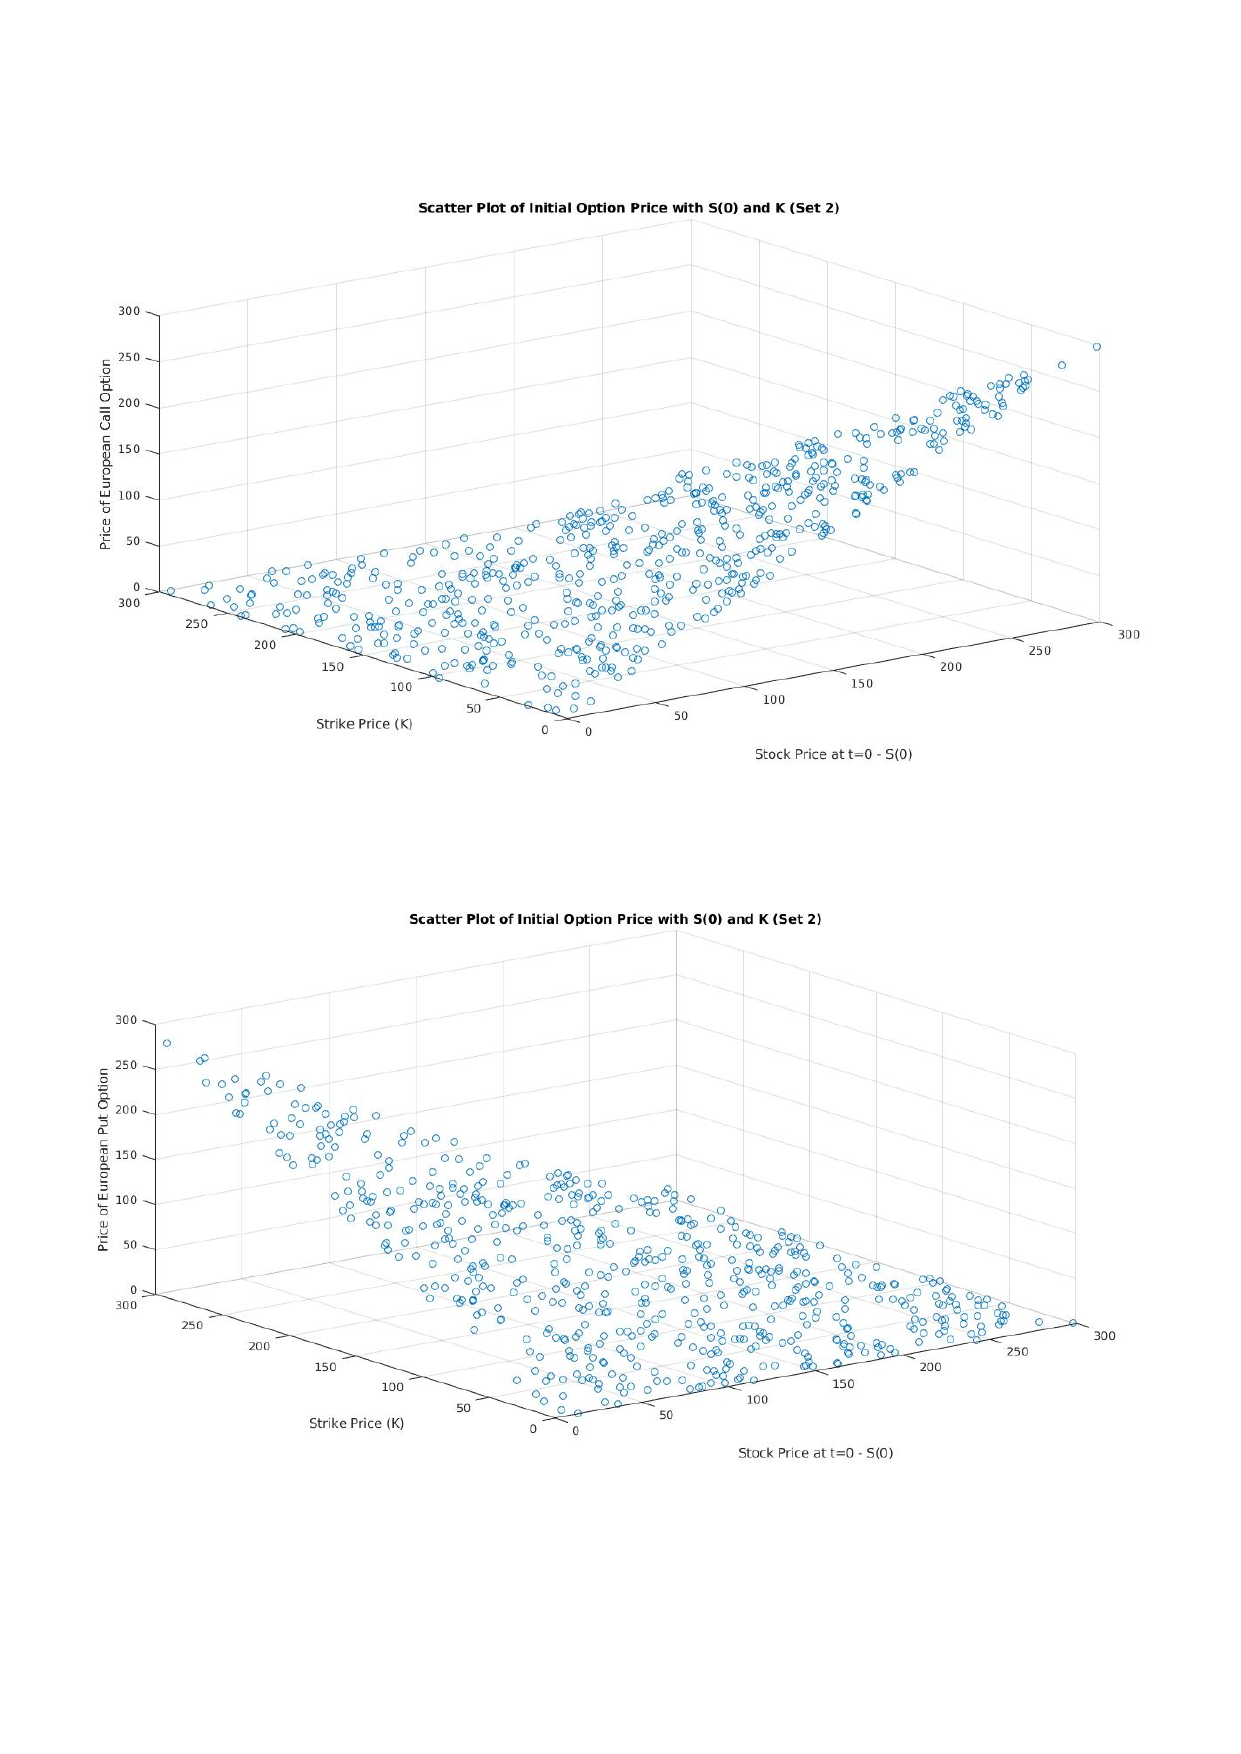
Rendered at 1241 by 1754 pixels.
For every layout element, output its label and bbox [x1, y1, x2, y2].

picture [0, 884, 1189, 1484]
picture [0, 172, 1215, 786]
